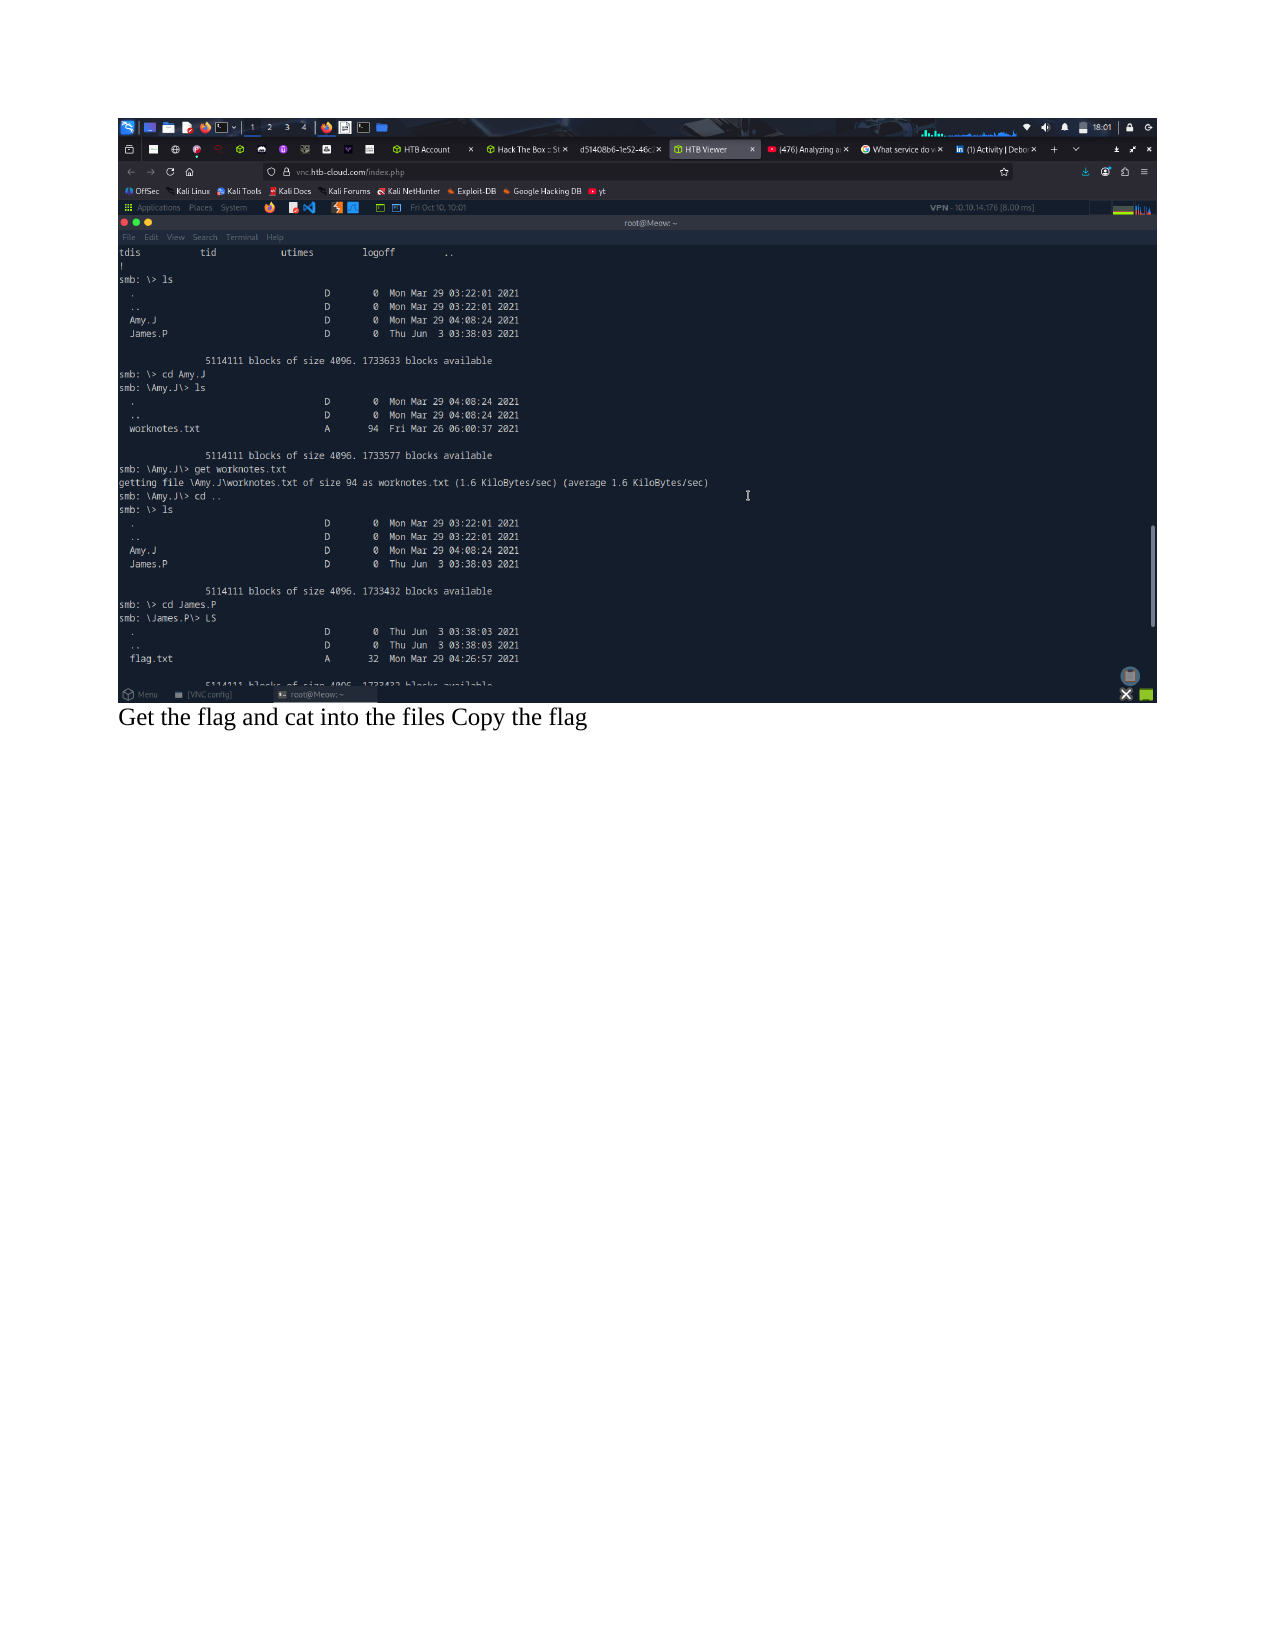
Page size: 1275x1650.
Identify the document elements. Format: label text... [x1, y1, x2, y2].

picture [118, 118, 1157, 703]
text Get the flag and cat into the files Copy the flag [118, 703, 1157, 731]
